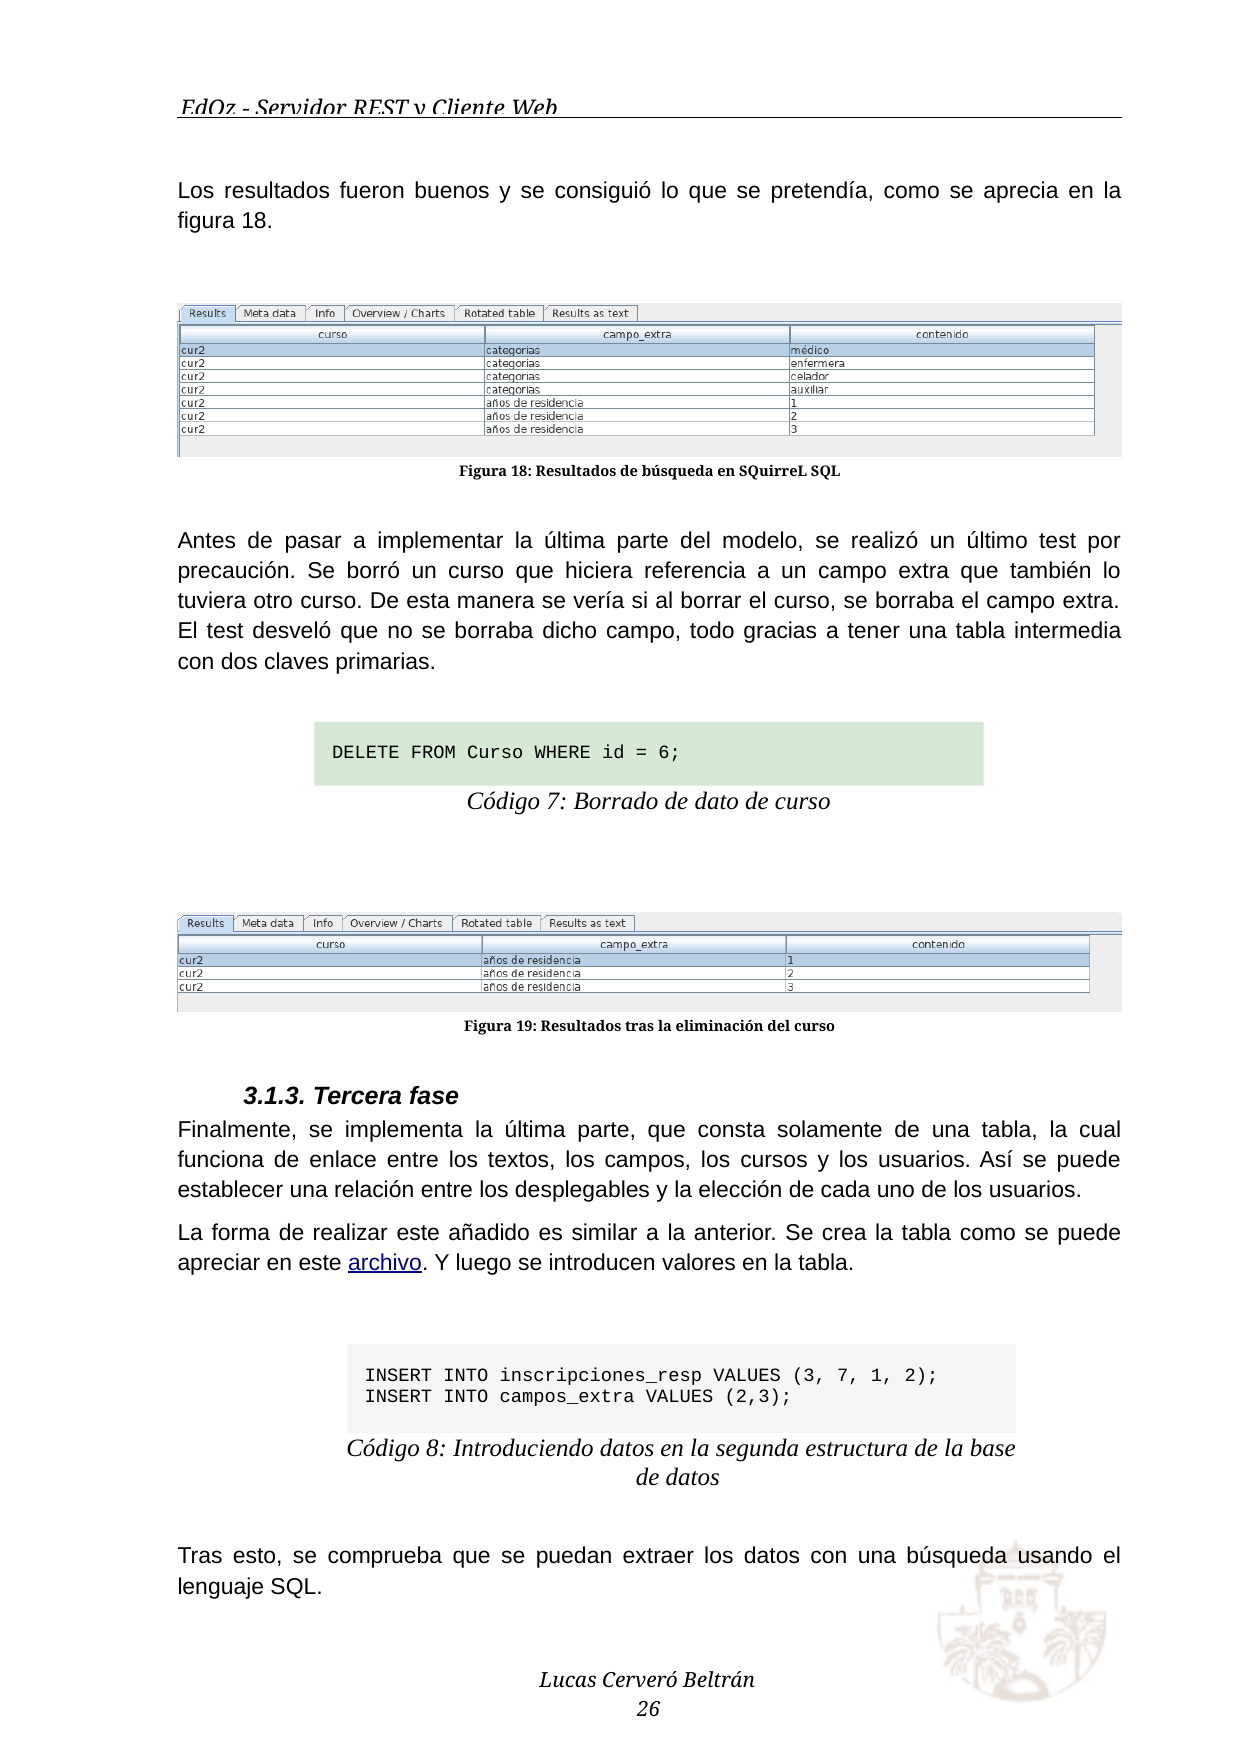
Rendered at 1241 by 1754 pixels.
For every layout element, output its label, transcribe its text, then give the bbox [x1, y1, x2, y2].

picture [177, 303, 1123, 457]
text Finalmente, se implementa la última parte, que consta solamente de una tabla, la cual funciona de enlace entre los textos, los campos, los cursos y los usuarios. Así se puede establecer una relación entre los desplegables y la elección de cada uno de los usuarios. [177, 1116, 1122, 1203]
text Los resultados fueron buenos y se consiguió lo que se pretendía, como se aprecia en la figura 18. [177, 177, 1122, 234]
text Tras esto, se comprueba que se puedan extraer los datos con una búsqueda usando el lenguaje SQL. [177, 1542, 1122, 1599]
picture [177, 912, 1123, 1012]
text Código 7: Borrado de dato de curso [309, 729, 990, 814]
text Código 8: Introduciendo datos en la segunda estructura de la base de datos [341, 1351, 1023, 1491]
text Figura 18: Resultados de búsqueda en SQuirreL SQL [177, 457, 1122, 481]
text La forma de realizar este añadido es similar a la anterior. Se crea la tabla como se puede apreciar en este archivo. Y luego se introducen valores en la tabla. [177, 1218, 1122, 1275]
text Antes de pasar a implementar la última parte del modelo, se realizó un último test por precaución. Se borró un curso que hiciera referencia a un campo extra que también lo tuviera otro curso. De esta manera se vería si al borrar el curso, se borraba el campo extra. El test desveló que no se borraba dicho campo, todo gracias a tener una tabla intermedia con dos claves primarias. [177, 527, 1122, 674]
text Figura 19: Resultados tras la eliminación del curso [177, 1012, 1122, 1036]
list Tercera fase [177, 1081, 1122, 1110]
